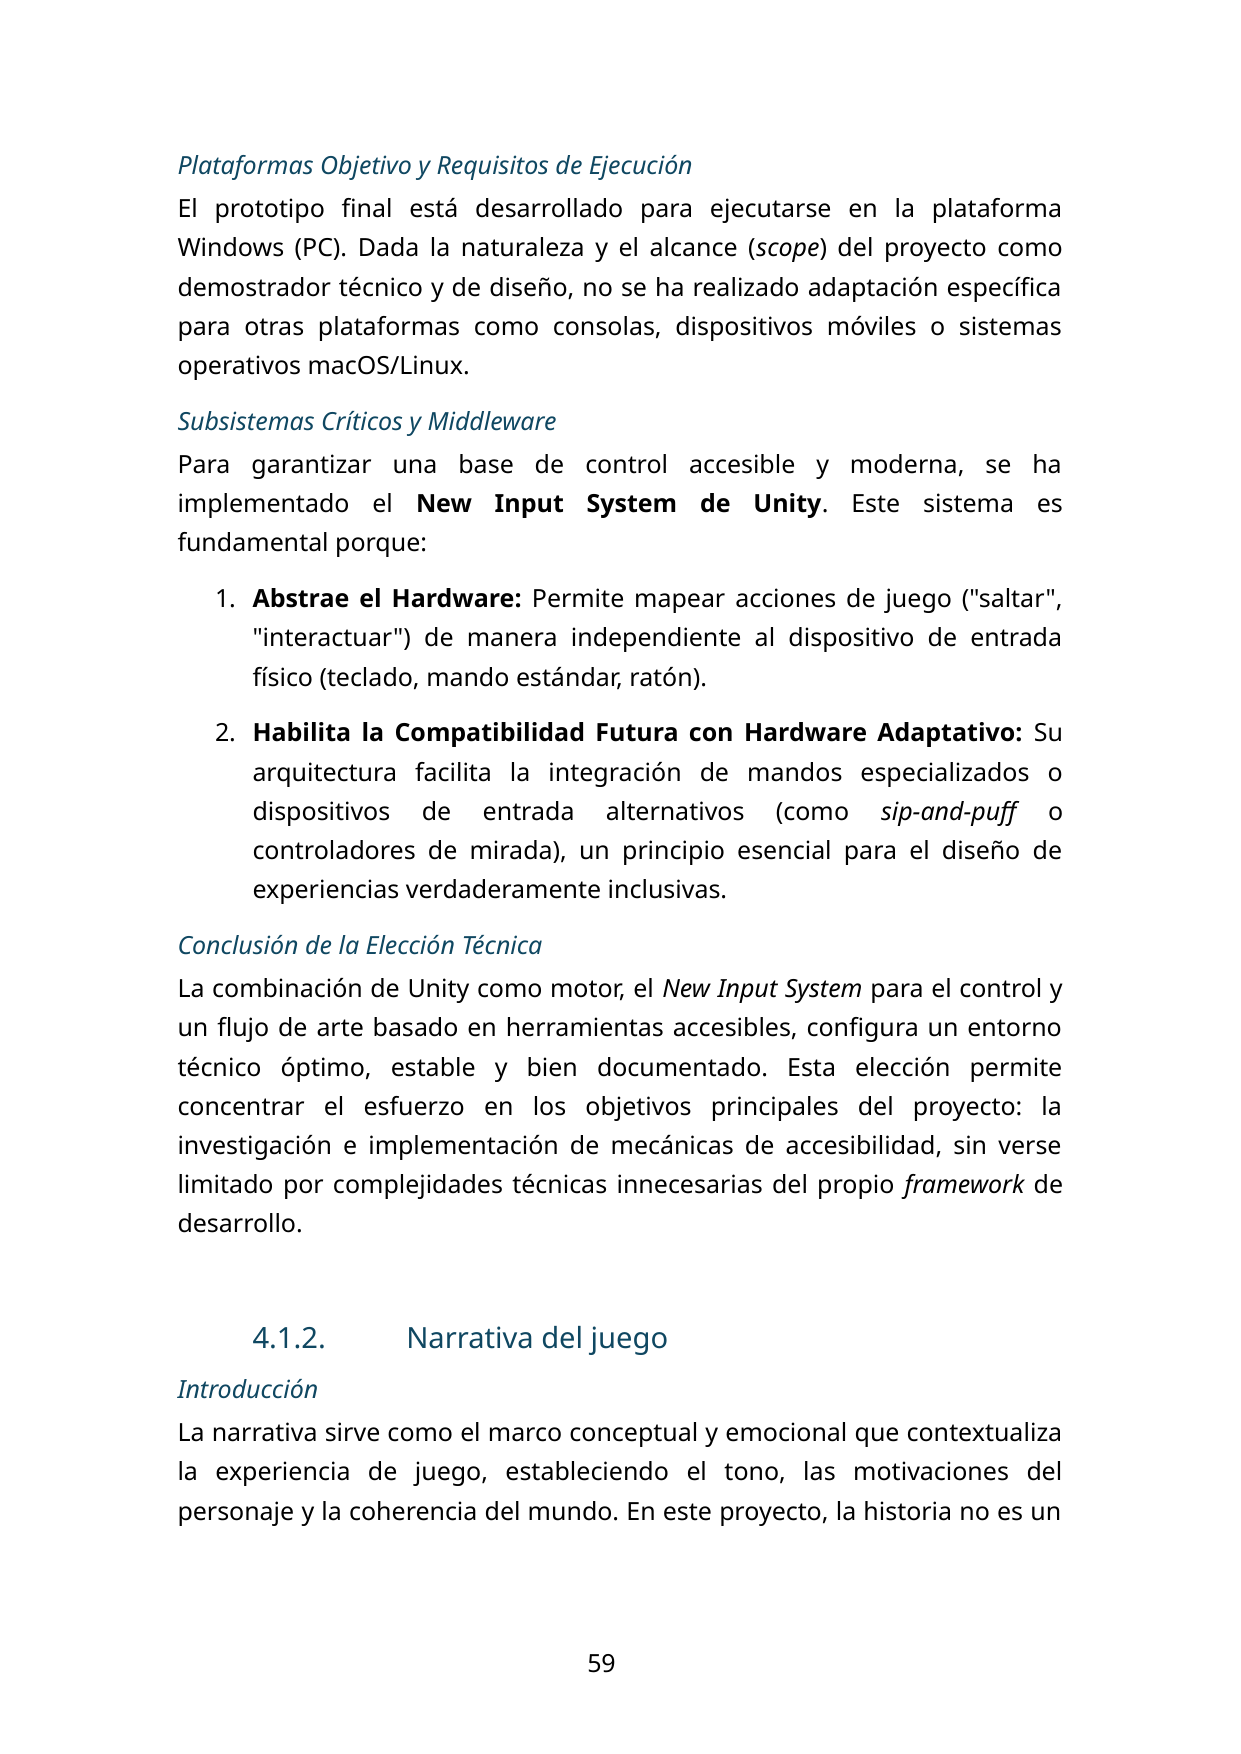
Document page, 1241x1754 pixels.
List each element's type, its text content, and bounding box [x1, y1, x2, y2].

text Para garantizar una base de control accesible y moderna, se ha implementado el New Input System de Unity. Este sistema es fundamental porque: [177, 447, 1063, 559]
subtitle Plataformas Objetivo y Requisitos de Ejecución [177, 148, 1063, 182]
text La narrativa sirve como el marco conceptual y emocional que contextualiza la experiencia de juego, estableciendo el tono, las motivaciones del personaje y la coherencia del mundo. En este proyecto, la historia no es un [177, 1415, 1063, 1527]
list Habilita la Compatibilidad Futura con Hardware Adaptativo: Su arquitectura facilita la integración de mandos especializados o dispositivos de entrada alternativos (como sip-and-puff o controladores de mirada), un principio esencial para el diseño de experiencias verdaderamente inclusivas. [215, 715, 1063, 906]
subtitle Narrativa del juego [252, 1318, 1063, 1357]
text La combinación de Unity como motor, el New Input System para el control y un flujo de arte basado en herramientas accesibles, configura un entorno técnico óptimo, estable y bien documentado. Esta elección permite concentrar el esfuerzo en los objetivos principales del proyecto: la investigación e implementación de mecánicas de accesibilidad, sin verse limitado por complejidades técnicas innecesarias del propio framework de desarrollo. [177, 971, 1063, 1240]
subtitle Conclusión de la Elección Técnica [177, 928, 1063, 962]
list Abstrae el Hardware: Permite mapear acciones de juego ("saltar", "interactuar") de manera independiente al dispositivo de entrada físico (teclado, mando estándar, ratón). [215, 581, 1063, 693]
subtitle Introducción [177, 1372, 1063, 1406]
text El prototipo final está desarrollado para ejecutarse en la plataforma Windows (PC). Dada la naturaleza y el alcance (scope) del proyecto como demostrador técnico y de diseño, no se ha realizado adaptación específica para otras plataformas como consolas, dispositivos móviles o sistemas operativos macOS/Linux. [177, 191, 1063, 382]
subtitle Subsistemas Críticos y Middleware [177, 403, 1063, 437]
